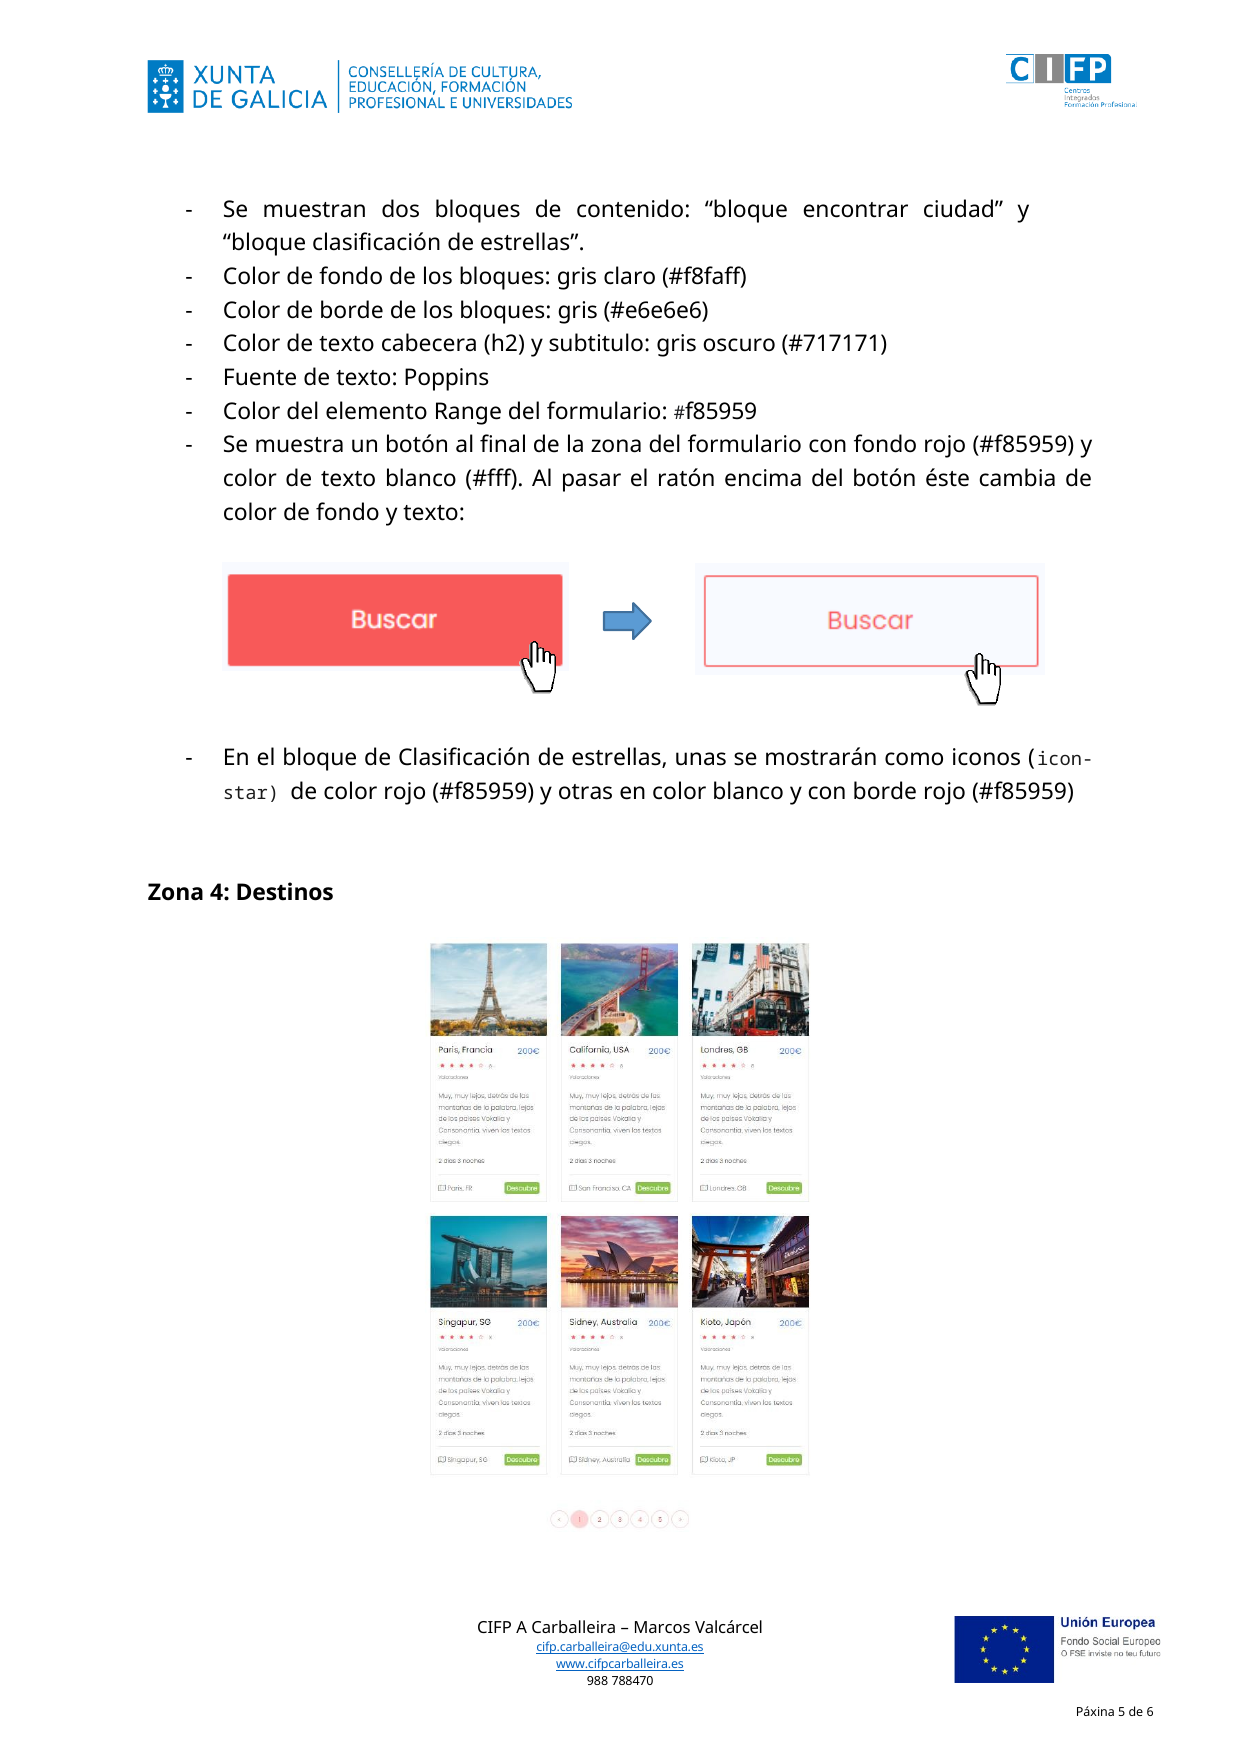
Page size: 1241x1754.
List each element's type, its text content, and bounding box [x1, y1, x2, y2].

subtitle Zona 4: Destinos [148, 876, 1184, 907]
picture [1006, 54, 1137, 107]
text CIFP A Carballeira – Marcos Valcárcel [133, 1616, 954, 1638]
list Color de texto cabecera (h2) y subtitulo: gris oscuro (#717171) [185, 327, 1184, 358]
list Se muestran dos bloques de contenido: “bloque encontrar ciudad” y “bloque clasificación de estrellas”. [185, 193, 1093, 258]
list Se muestra un botón al final de la zona del formulario con fondo rojo (#f85959) y color de texto blanco (#fff). Al pasar el ratón encima del botón éste cambia de color de fondo y texto: [185, 428, 1093, 527]
list Fuente de texto: Poppins [185, 361, 1184, 392]
text cifp.carballeira@edu.xunta.es www.cifpcarballeira.es [483, 1638, 757, 1672]
list Color de fondo de los bloques: gris claro (#f8faff) [185, 260, 1184, 291]
picture [147, 60, 572, 113]
list En el bloque de Clasificación de estrellas, unas se mostrarán como iconos (icon-star) de color rojo (#f85959) y otras en color blanco y con borde rojo (#f85959) [185, 741, 1093, 806]
picture [222, 562, 569, 694]
list Color del elemento Range del formulario: #f85959 [185, 394, 1184, 426]
picture [954, 1616, 1161, 1683]
picture [695, 563, 1045, 706]
text 988 788470 [483, 1672, 757, 1689]
list Color de borde de los bloques: gris (#e6e6e6) [185, 293, 1184, 325]
picture [424, 937, 811, 1532]
